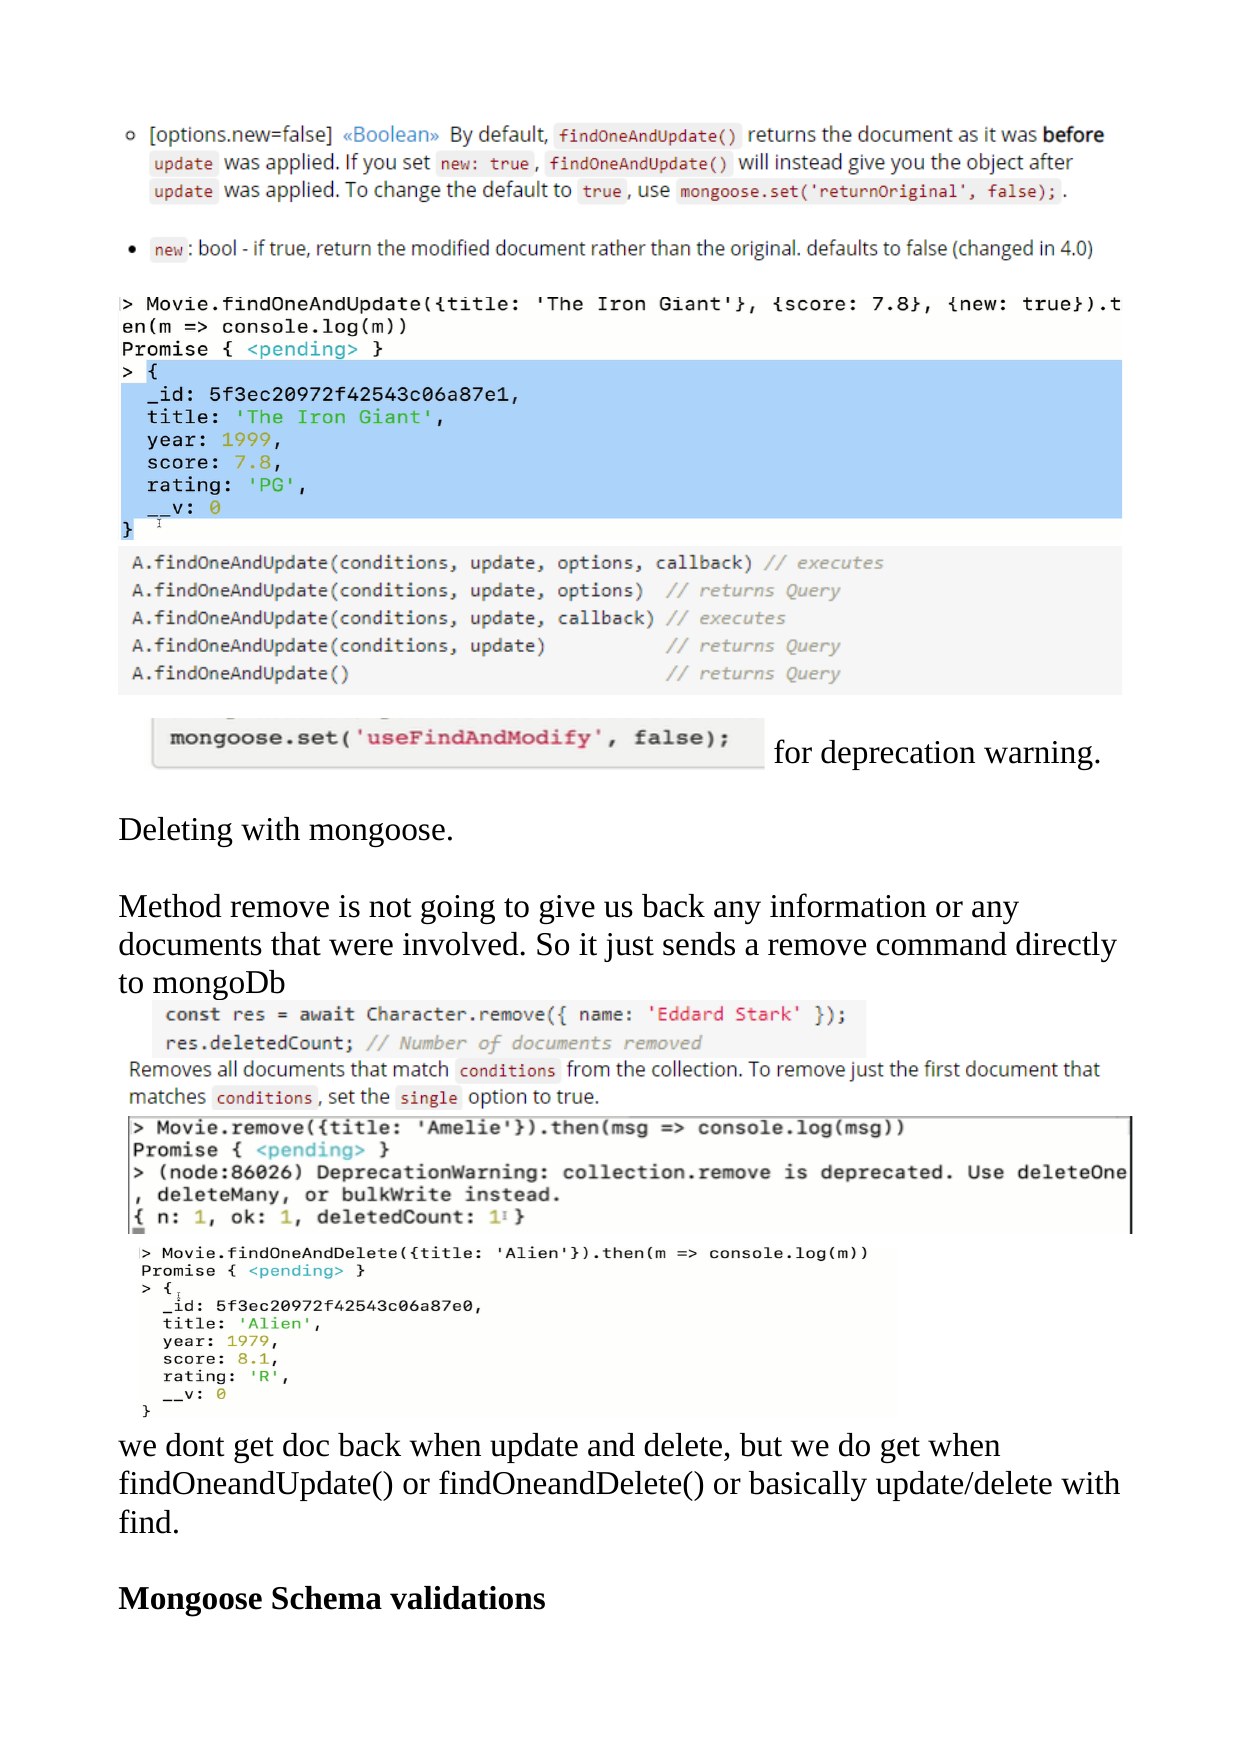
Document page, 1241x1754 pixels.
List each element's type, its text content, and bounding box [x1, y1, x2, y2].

text we dont get doc back when update and delete, but we do get when findOneandUpdate() or findOneandDelete() or basically update/delete with find. [118, 1425, 1122, 1540]
picture [118, 232, 1123, 269]
picture [118, 118, 1123, 216]
picture [128, 1116, 1133, 1234]
picture [118, 546, 1123, 695]
picture [144, 718, 765, 770]
picture [138, 1246, 899, 1418]
text Method remove is not going to give us back any information or any documents that were involved. So it just sends a remove command directly to mongoDb [118, 886, 1122, 1001]
text Deleting with mongoose. [118, 809, 1122, 847]
picture [119, 1000, 1124, 1110]
text for deprecation warning. [118, 732, 1122, 771]
picture [118, 297, 1123, 540]
text Mongoose Schema validations [118, 1578, 1122, 1617]
